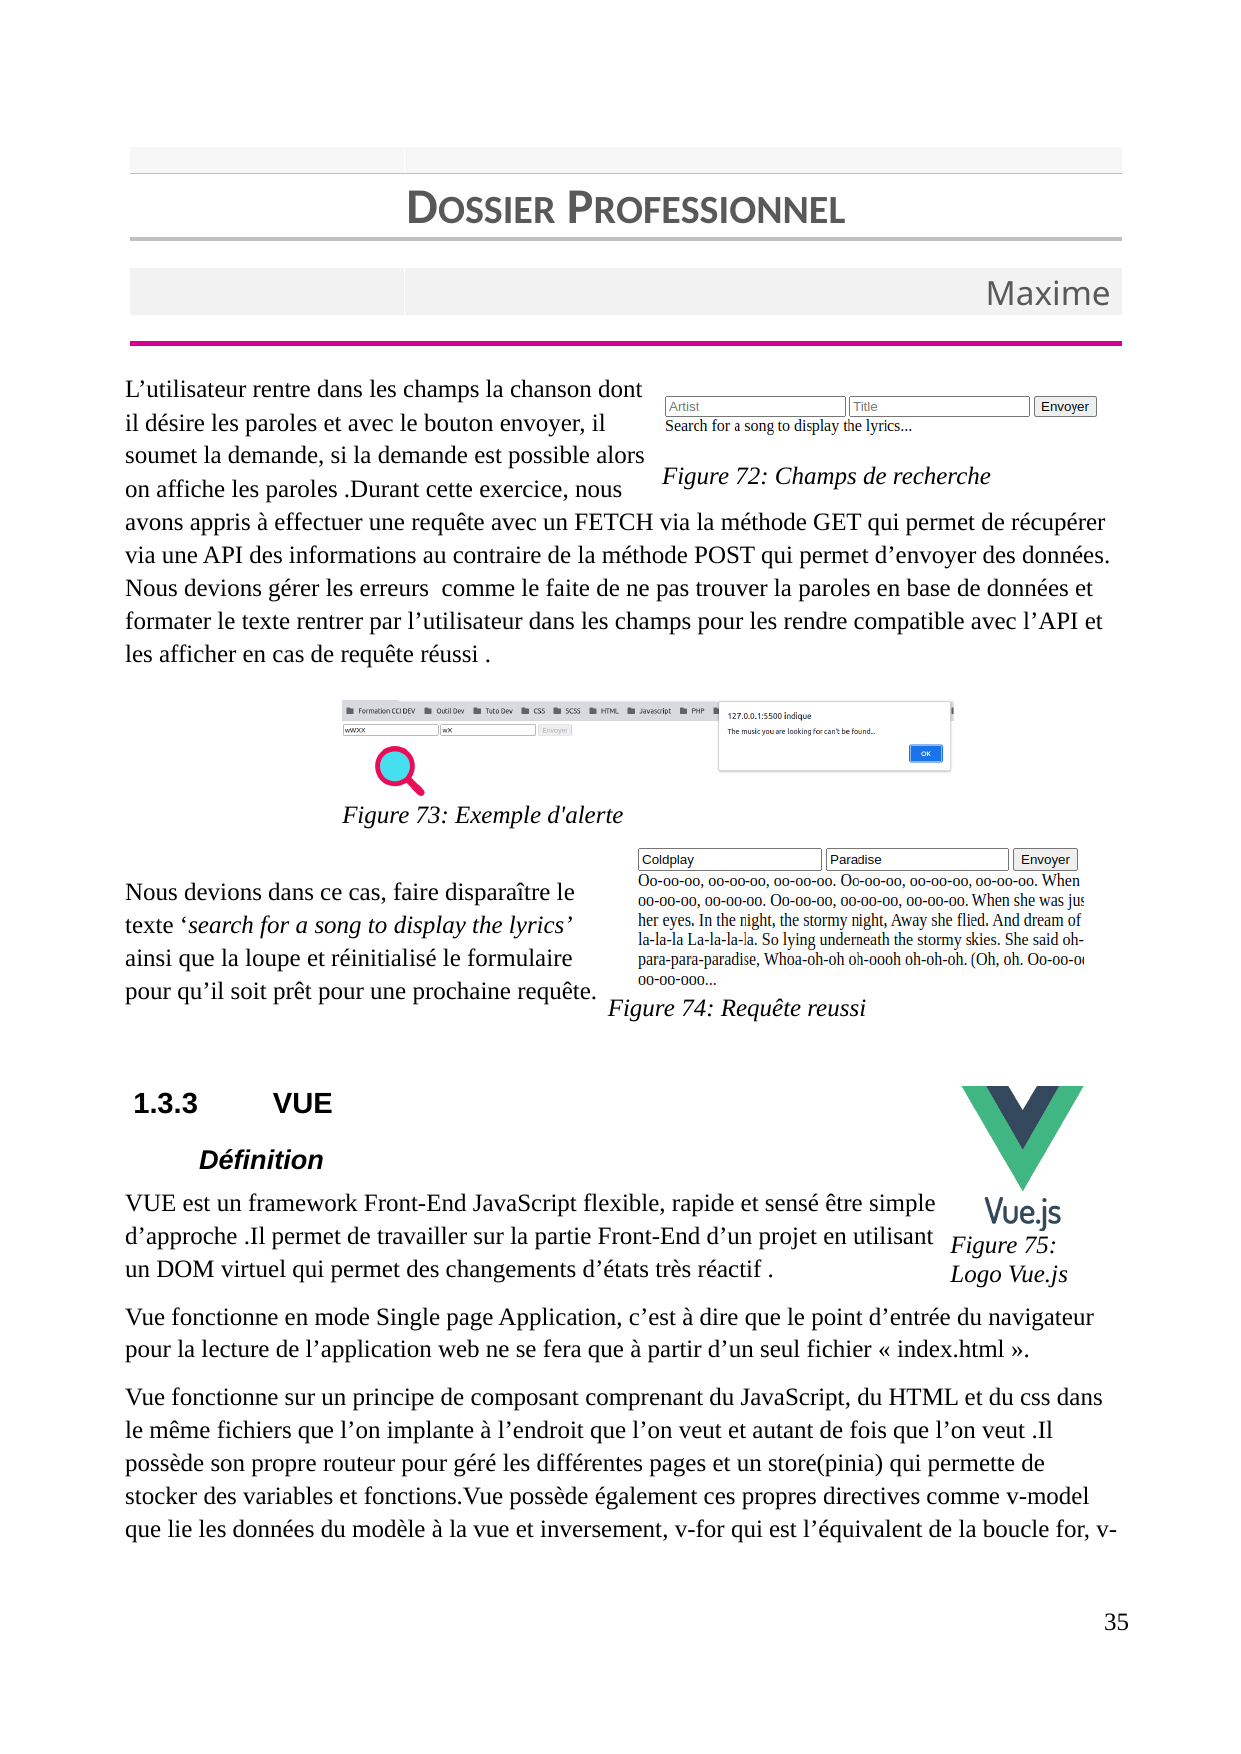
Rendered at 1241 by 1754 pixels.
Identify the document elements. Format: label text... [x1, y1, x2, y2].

text Vue fonctionne en mode Single page Application, c’est à dire que le point d’entrée du navigateur pour la lecture de l’application web ne se fera que à partir d’un seul fichier « index.html ». [125, 1302, 1123, 1363]
text Vue fonctionne sur un principe de composant comprenant du JavaScript, du HTML et du css dans le même fichiers que l’on implante à l’endroit que l’on veut et autant de fois que l’on veut .Il possède son propre routeur pour géré les différentes pages et un store(pinia) qui permette de stocker des variables et fonctions.Vue possède également ces propres directives comme v-model que lie les données du modèle à la vue et inversement, v-for qui est l’équivalent de la boucle for, v- [125, 1382, 1123, 1543]
subtitle VUE [125, 1073, 1094, 1119]
text VUE est un framework Front-End JavaScript flexible, rapide et sensé être simple d’approche .Il permet de travailler sur la partie Front-End d’un projet en utilisant un DOM virtuel qui permet des changements d’états très réactif . [125, 1188, 950, 1283]
text Figure 74: Requête reussi [608, 856, 1138, 1021]
picture [950, 1086, 1095, 1231]
text Figure 73: Exemple d'alerte [342, 801, 953, 829]
subtitle Définition [125, 1144, 950, 1175]
subtitle [1095, 1086, 1123, 1119]
text Nous devions dans ce cas, faire disparaître le texte ‘search for a song to display the lyrics’ ainsi que la loupe et réinitialisé le formulaire pour qu’il soit prêt pour une prochaine requête. [125, 877, 608, 1004]
picture [661, 393, 1112, 461]
text L’utilisateur rentre dans les champs la chanson dont il désire les paroles et avec le bouton envoyer, il soumet la demande, si la demande est possible alors on affiche les paroles .Durant cette exercice, nous avons appris à effectuer une requête avec un FETCH via la méthode GET qui permet de récupérer via une API des informations au contraire de la méthode POST qui permet d’envoyer des données. Nous devions gérer les erreurs comme le faite de ne pas trouver la paroles en base de données et formater le texte rentrer par l’utilisateur dans les champs pour les rendre compatible avec l’API et les afficher en cas de requête réussi . [125, 374, 1123, 667]
subtitle [1095, 1144, 1123, 1175]
picture [342, 700, 954, 801]
text Figure 75: Logo Vue.js [950, 1231, 1094, 1288]
text Figure 72: Champs de recherche [662, 461, 1111, 490]
picture [633, 843, 1084, 993]
